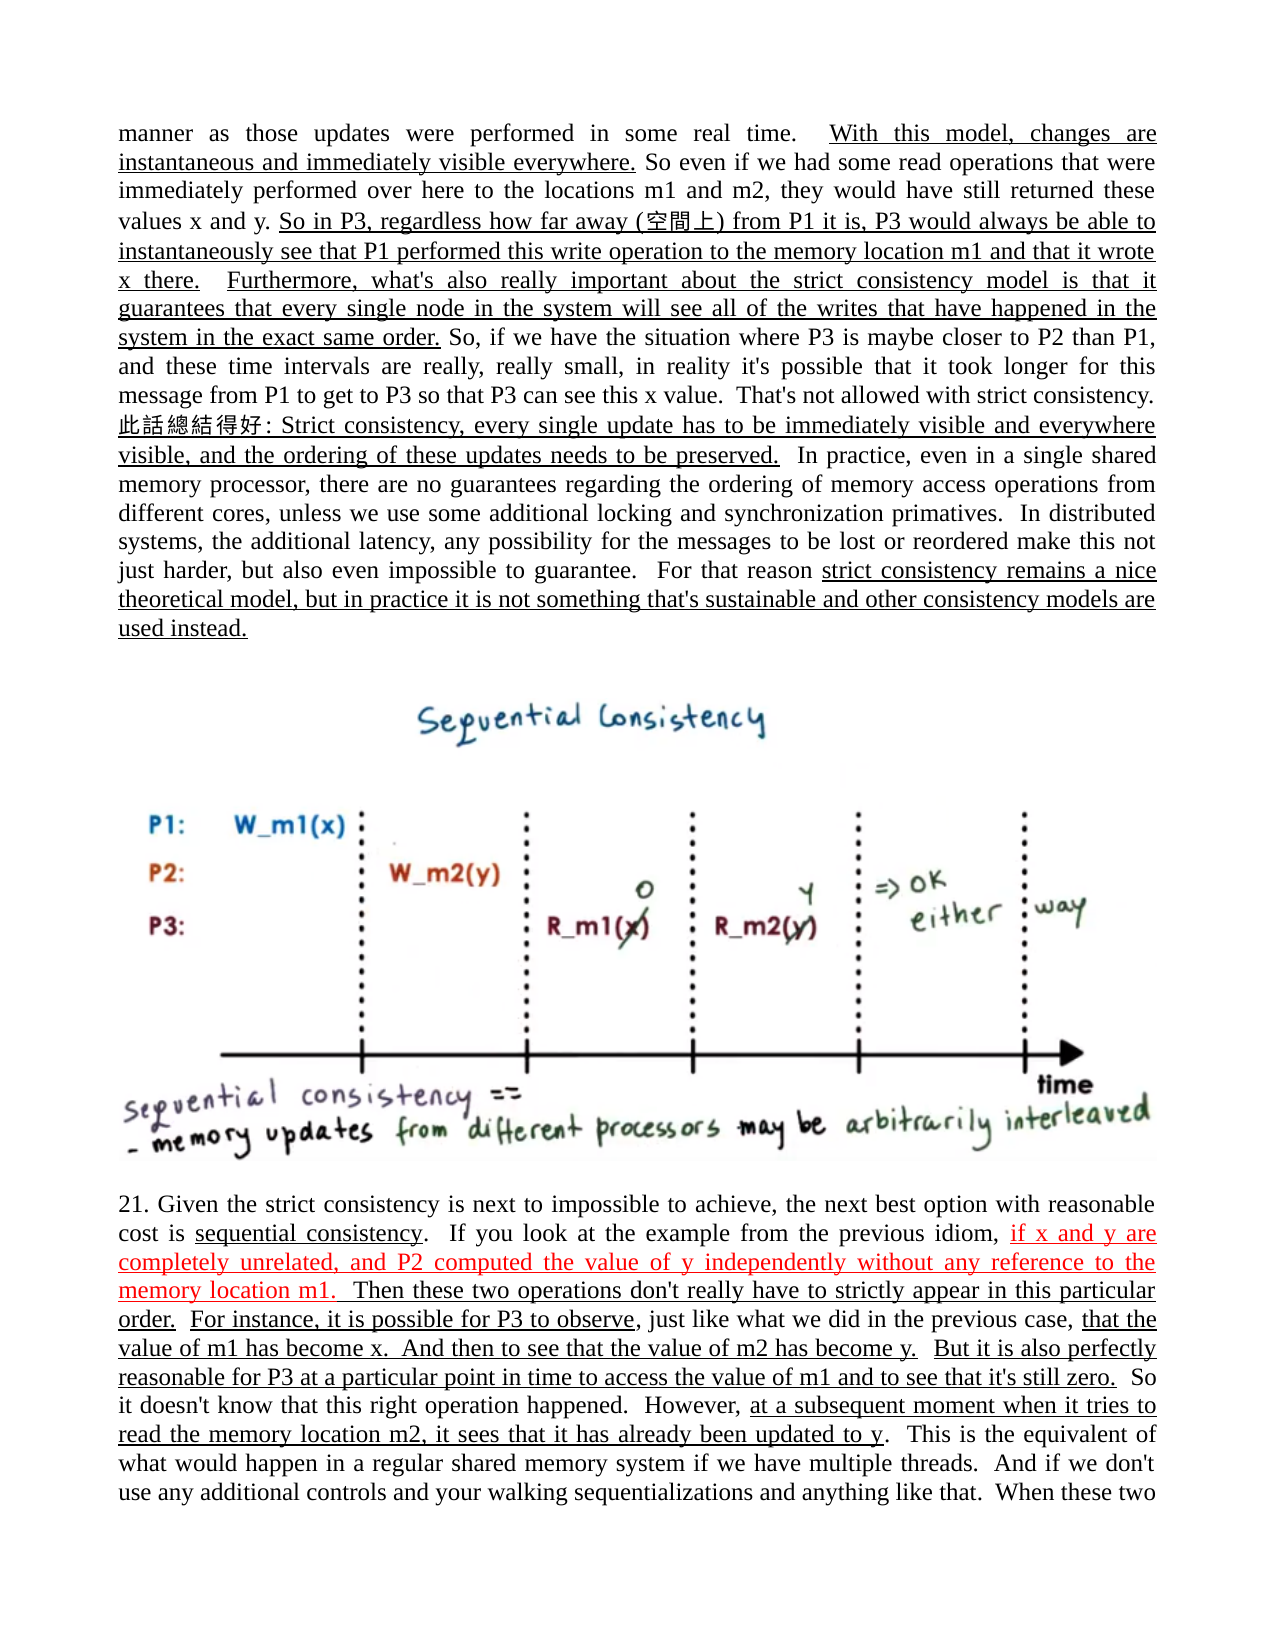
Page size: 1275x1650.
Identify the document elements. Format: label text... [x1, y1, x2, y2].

picture [118, 698, 1157, 1161]
text 21. Given the strict consistency is next to impossible to achieve, the next best option with reasonable cost is sequential consistency. If you look at the example from the previous idiom, if x and y are completely unrelated, and P2 computed the value of y independently without any reference to the memory location m1. Then these two operations don't really have to strictly appear in this particular order. For instance, it is possible for P3 to observe, just like what we did in the previous case, that the value of m1 has become x. And then to see that the value of m2 has become y. But it is also perfectly reasonable for P3 at a particular point in time to access the value of m1 and to see that it's still zero. So it doesn't know that this right operation happened. However, at a subsequent moment when it tries to read the memory location m2, it sees that it has already been updated to y. This is the equivalent of what would happen in a regular shared memory system if we have multiple threads. And if we don't use any additional controls and your walking sequentializations and anything like that. When these two [118, 1189, 1157, 1506]
text manner as those updates were performed in some real time. With this model, changes are instantaneous and immediately visible everywhere. So even if we had some read operations that were immediately performed over here to the locations m1 and m2, they would have still returned these values x and y. So in P3, regardless how far away (空間上) from P1 it is, P3 would always be able to instantaneously see that P1 performed this write operation to the memory location m1 and that it wrote x there. Furthermore, what's also really important about the strict consistency model is that it guarantees that every single node in the system will see all of the writes that have happened in the [118, 118, 1157, 318]
text system in the exact same order. So, if we have the situation where P3 is maybe closer to P2 than P1, and these time intervals are really, really small, in reality it's possible that it took longer for this message from P1 to get to P3 so that P3 can see this x value. That's not allowed with strict consistency. 此話總結得好: Strict consistency, every single update has to be immediately visible and everywhere visible, and the ordering of these updates needs to be preserved. In practice, even in a single shared memory processor, there are no guarantees regarding the ordering of memory access operations from different cores, unless we use some additional locking and synchronization primatives. In distributed systems, the additional latency, any possibility for the messages to be lost or reordered make this not just harder, but also even impossible to guarantee. For that reason strict consistency remains a nice theoretical model, but in practice it is not something that's sustainable and other consistency models are used instead. [118, 320, 1157, 641]
